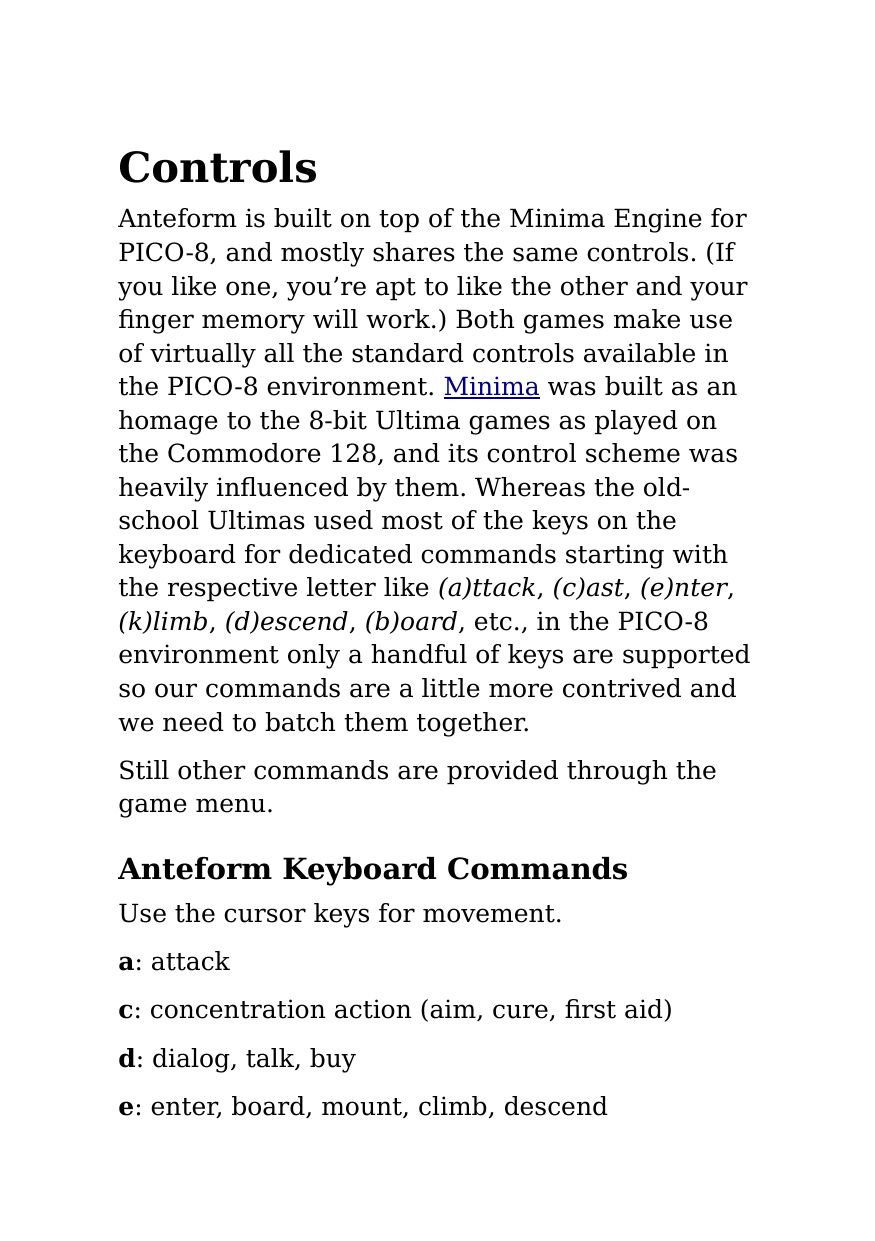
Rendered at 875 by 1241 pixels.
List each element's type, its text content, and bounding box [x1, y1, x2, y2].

text c: concentration action (aim, cure, first aid) [118, 995, 756, 1025]
text Still other commands are provided through the game menu. [118, 756, 756, 818]
text e: enter, board, mount, climb, descend [118, 1092, 756, 1121]
text d: dialog, talk, buy [118, 1044, 756, 1073]
text Anteform is built on top of the Minima Engine for PICO-8, and mostly shares the same controls. (If you like one, you’re apt to like the other and your finger memory will work.) Both games make use of virtually all the standard controls available in the PICO-8 environment. Minima was built as an homage to the 8-bit Ultima games as played on the Commodore 128, and its control scheme was heavily influenced by them. Whereas the old-school Ultimas used most of the keys on the keyboard for dedicated commands starting with the respective letter like (a)ttack, (c)ast, (e)nter, (k)limb, (d)escend, (b)oard, etc., in the PICO-8 environment only a handful of keys are supported so our commands are a little more contrived and we need to batch them together. [118, 204, 756, 737]
subtitle Controls [118, 143, 756, 192]
subtitle Anteform Keyboard Commands [118, 852, 756, 886]
text a: attack [118, 947, 756, 976]
text Use the cursor keys for movement. [118, 899, 756, 928]
